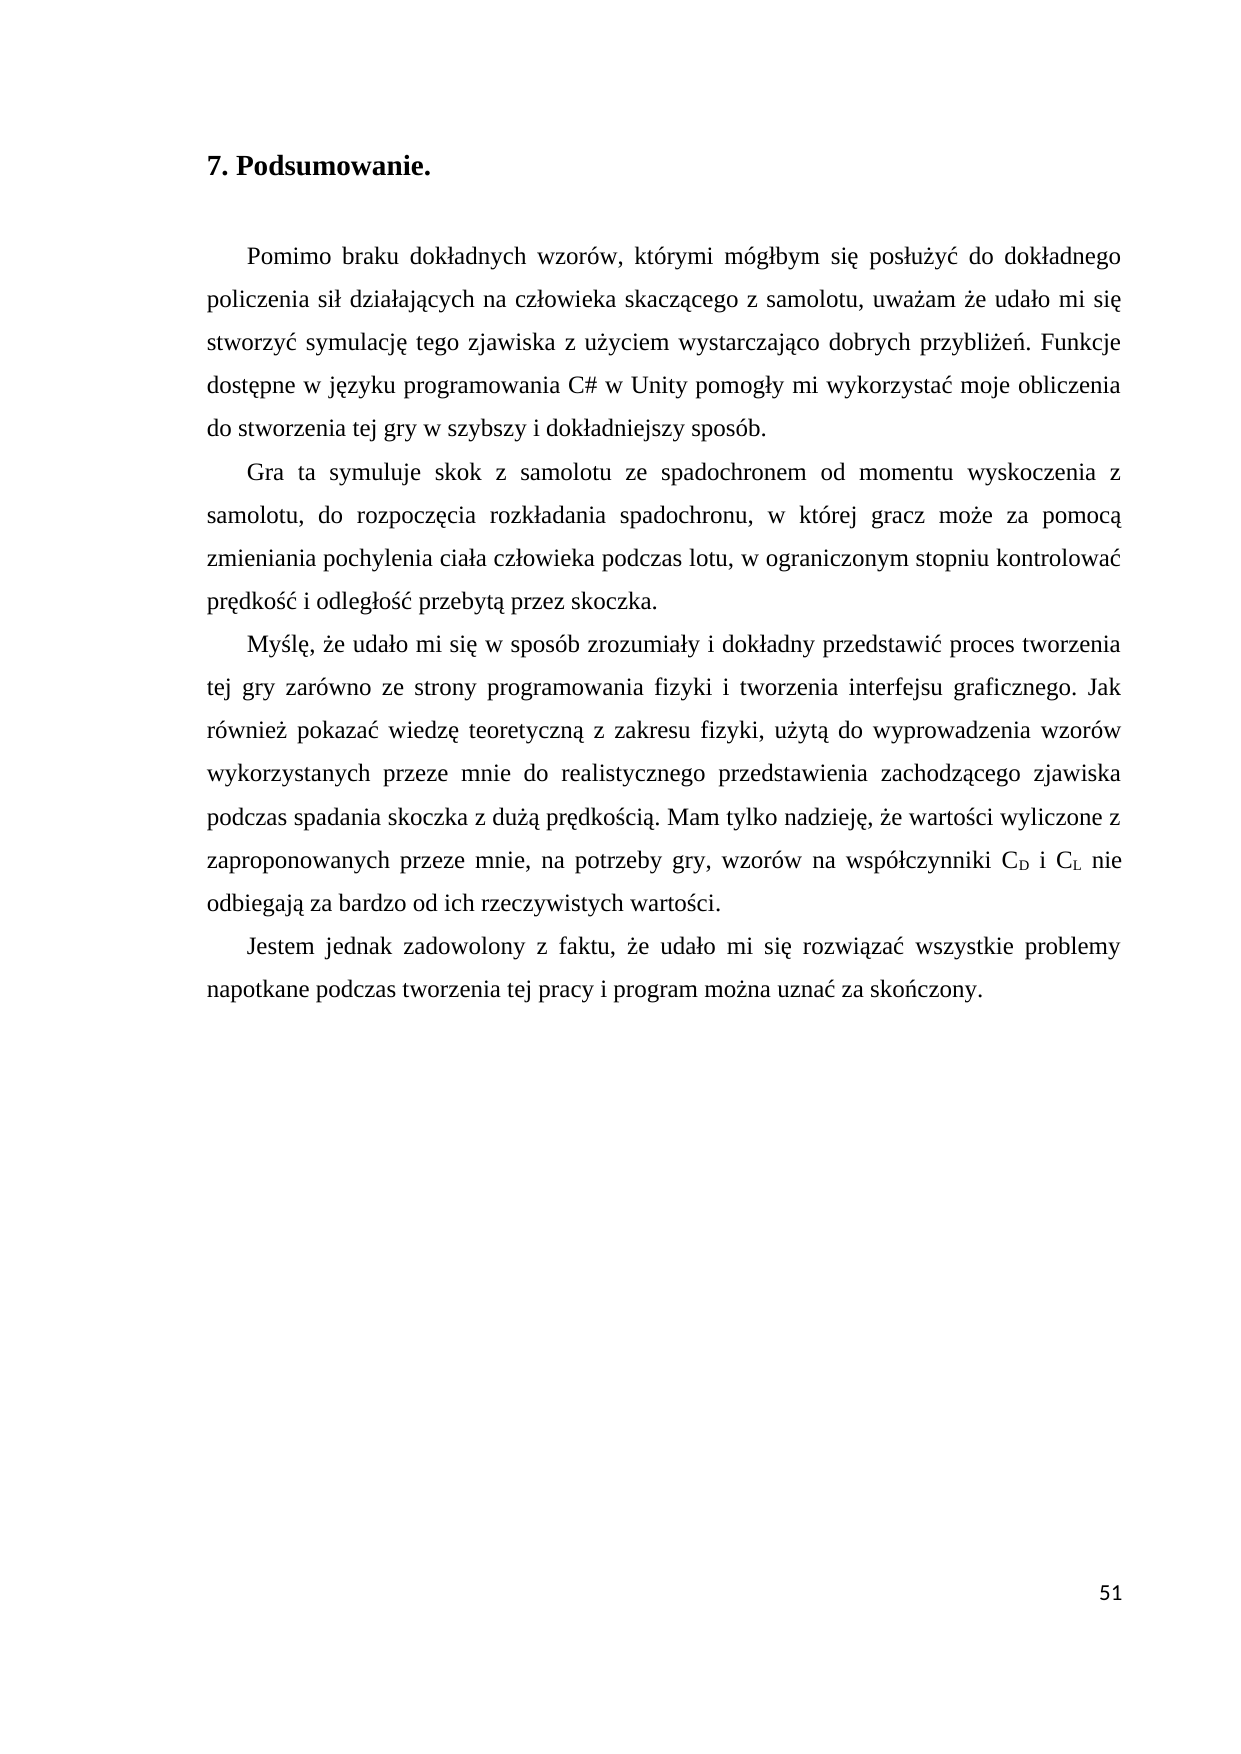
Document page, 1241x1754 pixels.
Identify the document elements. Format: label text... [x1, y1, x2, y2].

text Gra ta symuluje skok z samolotu ze spadochronem od momentu wyskoczenia z samolotu, do rozpoczęcia rozkładania spadochronu, w której gracz może za pomocą zmieniania pochylenia ciała człowieka podczas lotu, w ograniczonym stopniu kontrolować prędkość i odległość przebytą przez skoczka. [207, 457, 1122, 615]
text Jestem jednak zadowolony z faktu, że udało mi się rozwiązać wszystkie problemy napotkane podczas tworzenia tej pracy i program można uznać za skończony. [207, 931, 1122, 1003]
text Pomimo braku dokładnych wzorów, którymi mógłbym się posłużyć do dokładnego policzenia sił działających na człowieka skaczącego z samolotu, uważam że udało mi się stworzyć symulację tego zjawiska z użyciem wystarczająco dobrych przybliżeń. Funkcje dostępne w języku programowania C# w Unity pomogły mi wykorzystać moje obliczenia do stworzenia tej gry w szybszy i dokładniejszy sposób. [207, 241, 1122, 442]
text Myślę, że udało mi się w sposób zrozumiały i dokładny przedstawić proces tworzenia tej gry zarówno ze strony programowania fizyki i tworzenia interfejsu graficznego. Jak również pokazać wiedzę teoretyczną z zakresu fizyki, użytą do wyprowadzenia wzorów wykorzystanych przeze mnie do realistycznego przedstawienia zachodzącego zjawiska podczas spadania skoczka z dużą prędkością. Mam tylko nadzieję, że wartości wyliczone z zaproponowanych przeze mnie, na potrzeby gry, wzorów na współczynniki CD i CL nie odbiegają za bardzo od ich rzeczywistych wartości. [207, 629, 1122, 917]
text 7. Podsumowanie. [207, 148, 1122, 181]
